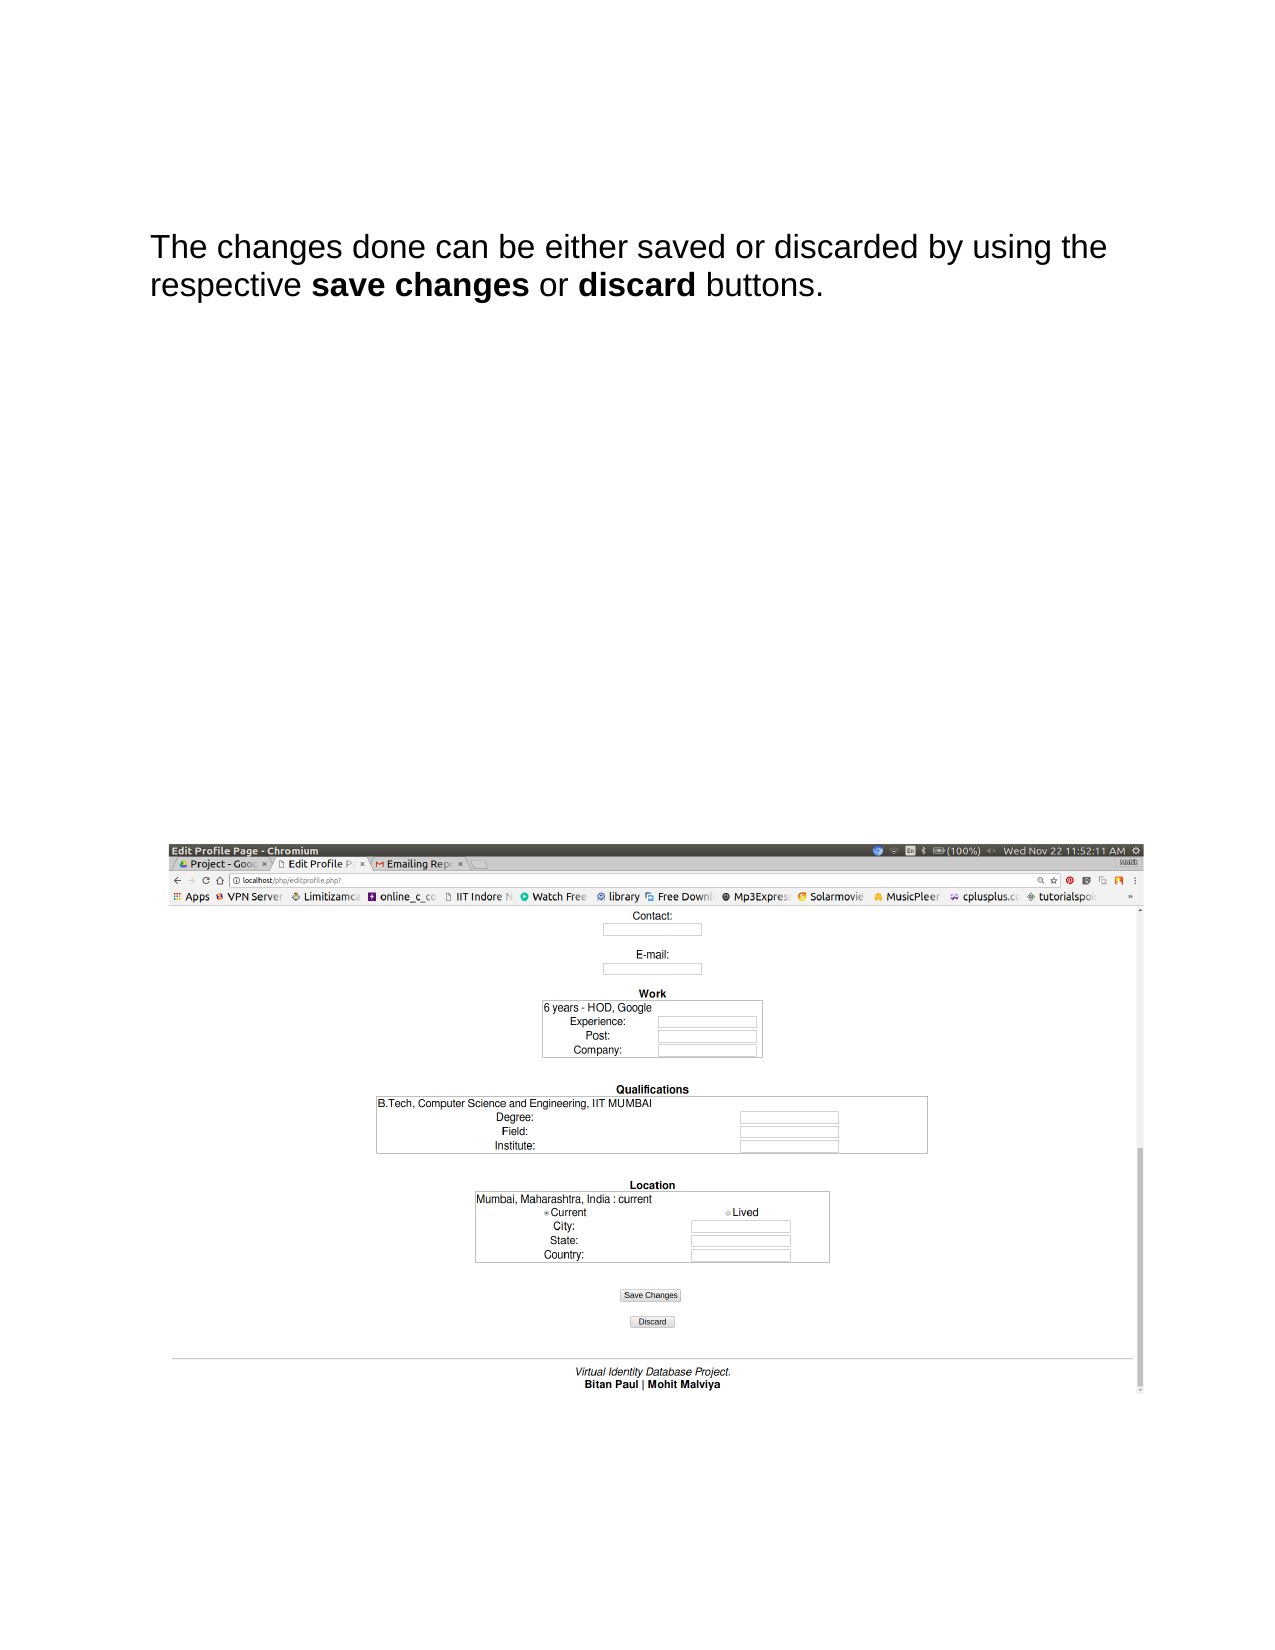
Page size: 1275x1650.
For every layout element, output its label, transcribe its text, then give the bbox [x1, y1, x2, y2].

picture [168, 844, 1144, 1394]
text The changes done can be either saved or discarded by using the respective save changes or discard buttons. [150, 227, 1125, 304]
